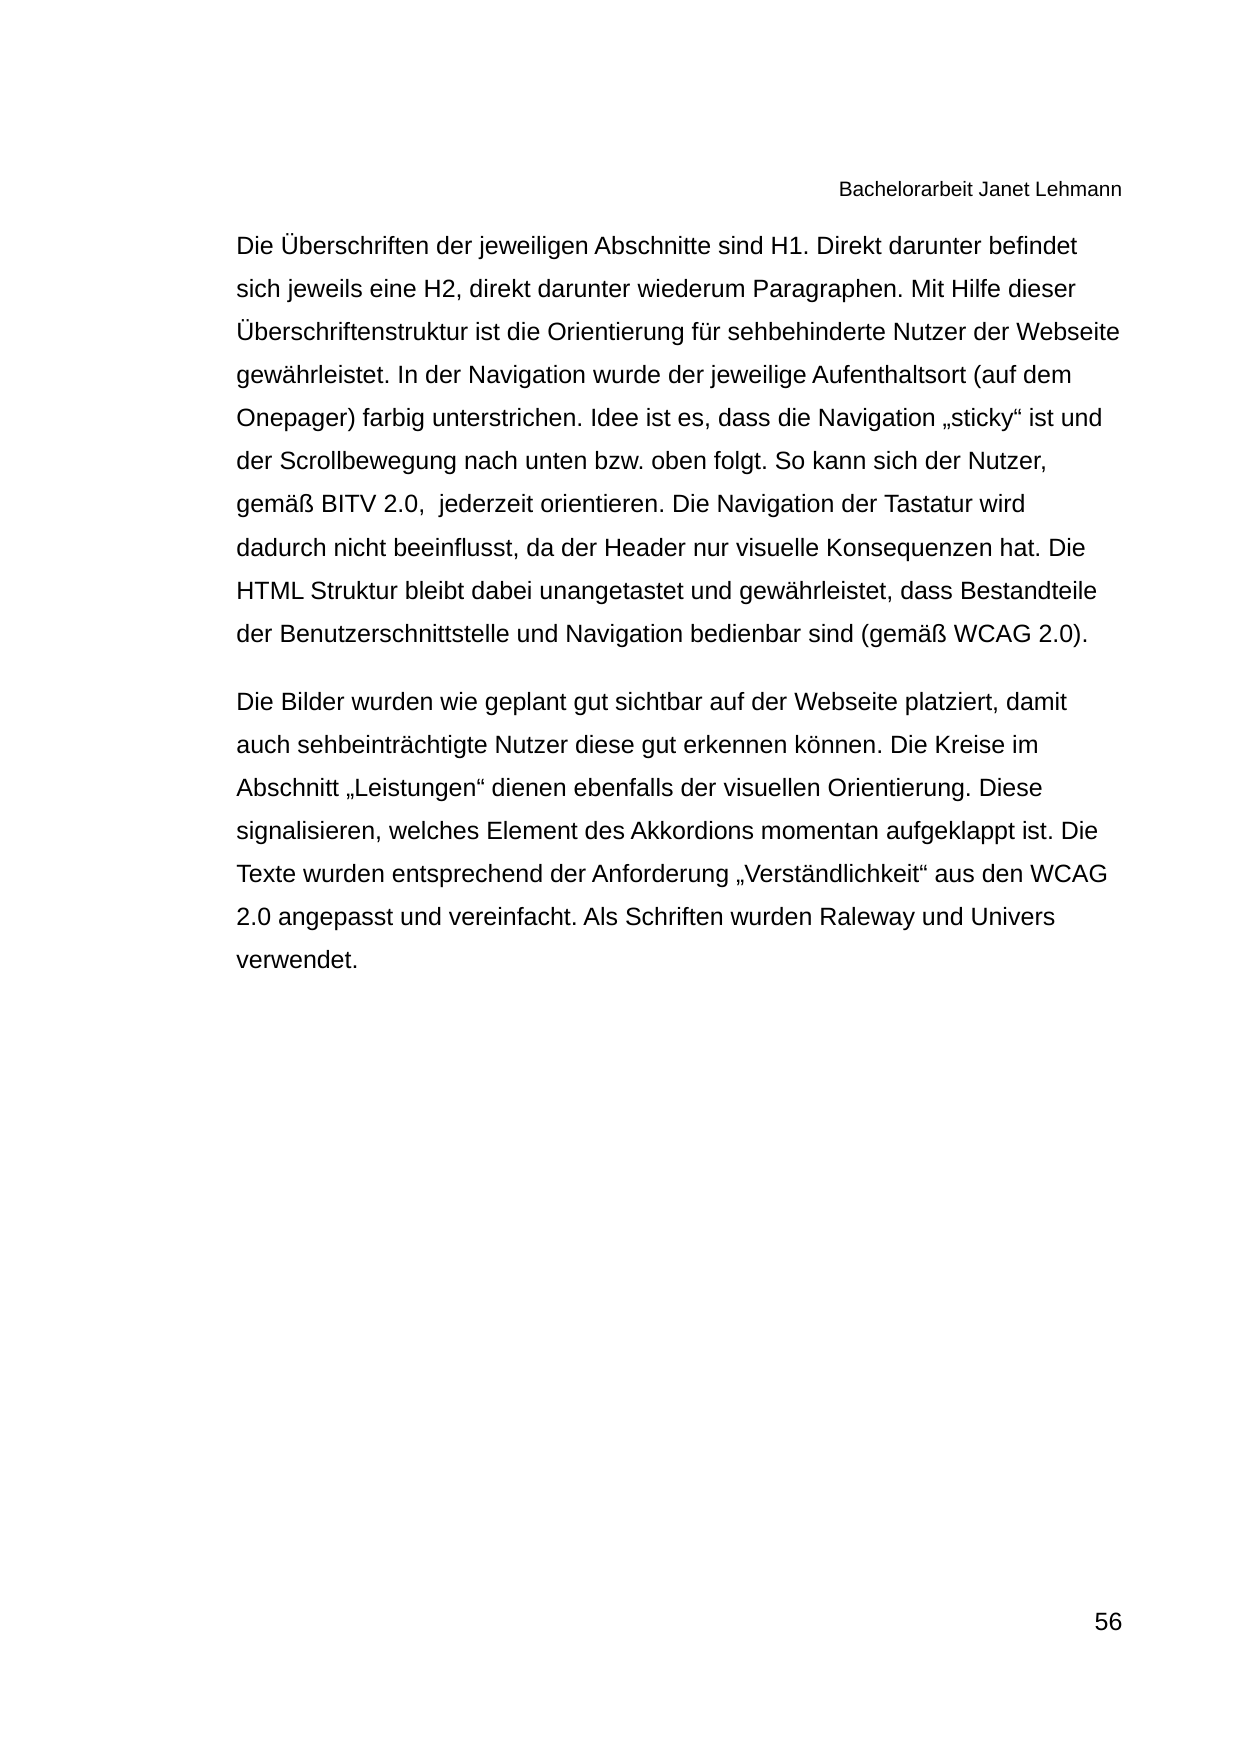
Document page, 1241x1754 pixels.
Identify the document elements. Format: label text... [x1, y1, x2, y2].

text Die Bilder wurden wie geplant gut sichtbar auf der Webseite platziert, damit auch sehbeinträchtigte Nutzer diese gut erkennen können. Die Kreise im Abschnitt „Leistungen“ dienen ebenfalls der visuellen Orientierung. Diese signalisieren, welches Element des Akkordions momentan aufgeklappt ist. Die Texte wurden entsprechend der Anforderung „Verständlichkeit“ aus den WCAG 2.0 angepasst und vereinfacht. Als Schriften wurden Raleway und Univers verwendet. [236, 687, 1122, 974]
text Die Überschriften der jeweiligen Abschnitte sind H1. Direkt darunter befindet sich jeweils eine H2, direkt darunter wiederum Paragraphen. Mit Hilfe dieser Überschriftenstruktur ist die Orientierung für sehbehinderte Nutzer der Webseite gewährleistet. In der Navigation wurde der jeweilige Aufenthaltsort (auf dem Onepager) farbig unterstrichen. Idee ist es, dass die Navigation „sticky“ ist und der Scrollbewegung nach unten bzw. oben folgt. So kann sich der Nutzer, gemäß BITV 2.0, jederzeit orientieren. Die Navigation der Tastatur wird dadurch nicht beeinflusst, da der Header nur visuelle Konsequenzen hat. Die HTML Struktur bleibt dabei unangetastet und gewährleistet, dass Bestandteile der Benutzerschnittstelle und Navigation bedienbar sind (gemäß WCAG 2.0). [236, 231, 1122, 647]
